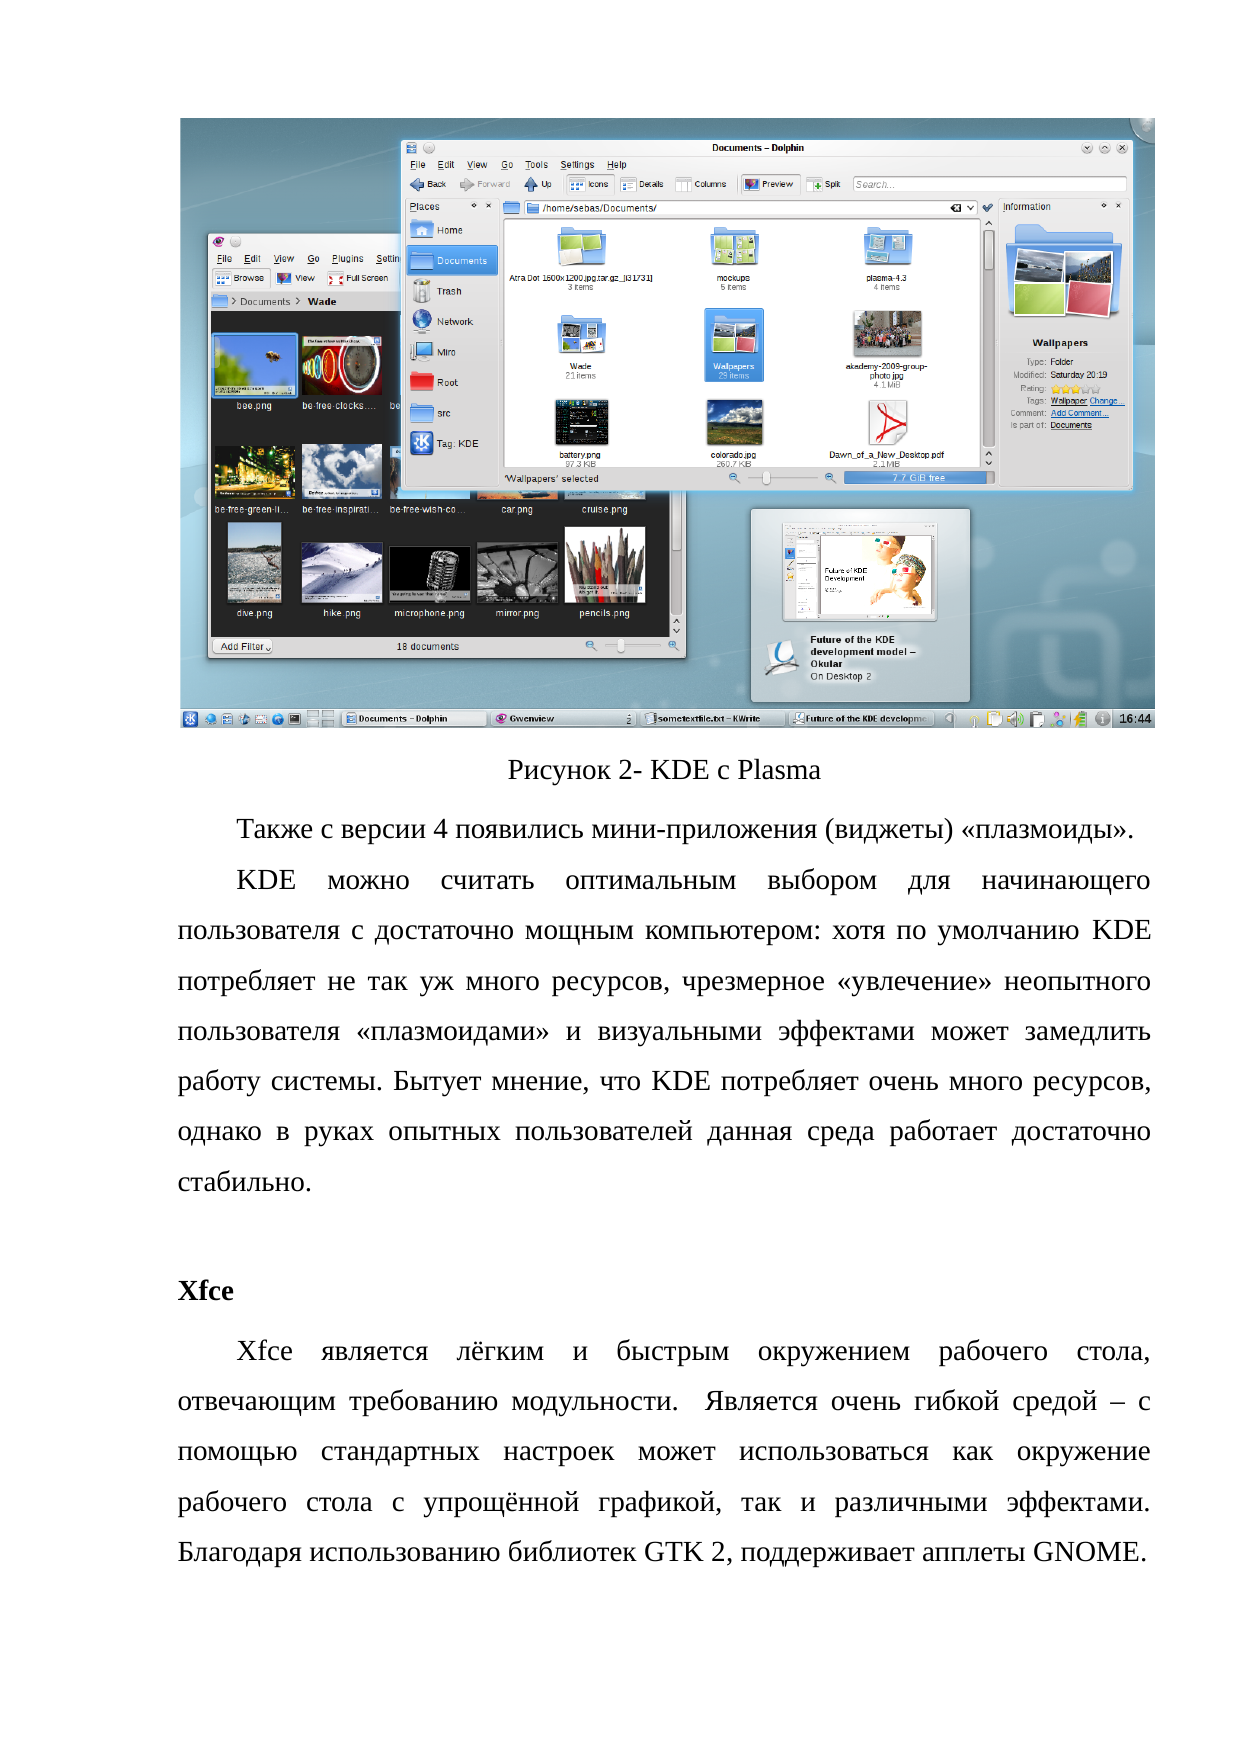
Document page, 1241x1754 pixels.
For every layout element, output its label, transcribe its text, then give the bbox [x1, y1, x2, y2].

picture [180, 118, 1155, 728]
text Xfce [177, 1273, 1152, 1307]
text Xfce является лёгким и быстрым окружением рабочего стола, отвечающим требованию модульности. Является очень гибкой средой – с помощью стандартных настроек может использоваться как окружение рабочего стола с упрощённой графикой, так и различными эффектами. Благодаря использованию библиотек GTK 2, поддерживает апплеты GNOME. [177, 1333, 1152, 1568]
text Рисунок 2- KDE с Plasma [177, 752, 1152, 786]
text Также с версии 4 появились мини-приложения (виджеты) «плазмоиды». [177, 812, 1152, 845]
text KDE можно считать оптимальным выбором для начинающего пользователя с достаточно мощным компьютером: хотя по умолчанию KDE потребляет не так уж много ресурсов, чрезмерное «увлечение» неопытного пользователя «плазмоидами» и визуальными эффектами может замедлить работу системы. Бытует мнение, что KDE потребляет очень много ресурсов, однако в руках опытных пользователей данная среда работает достаточно стабильно. [177, 862, 1152, 1197]
